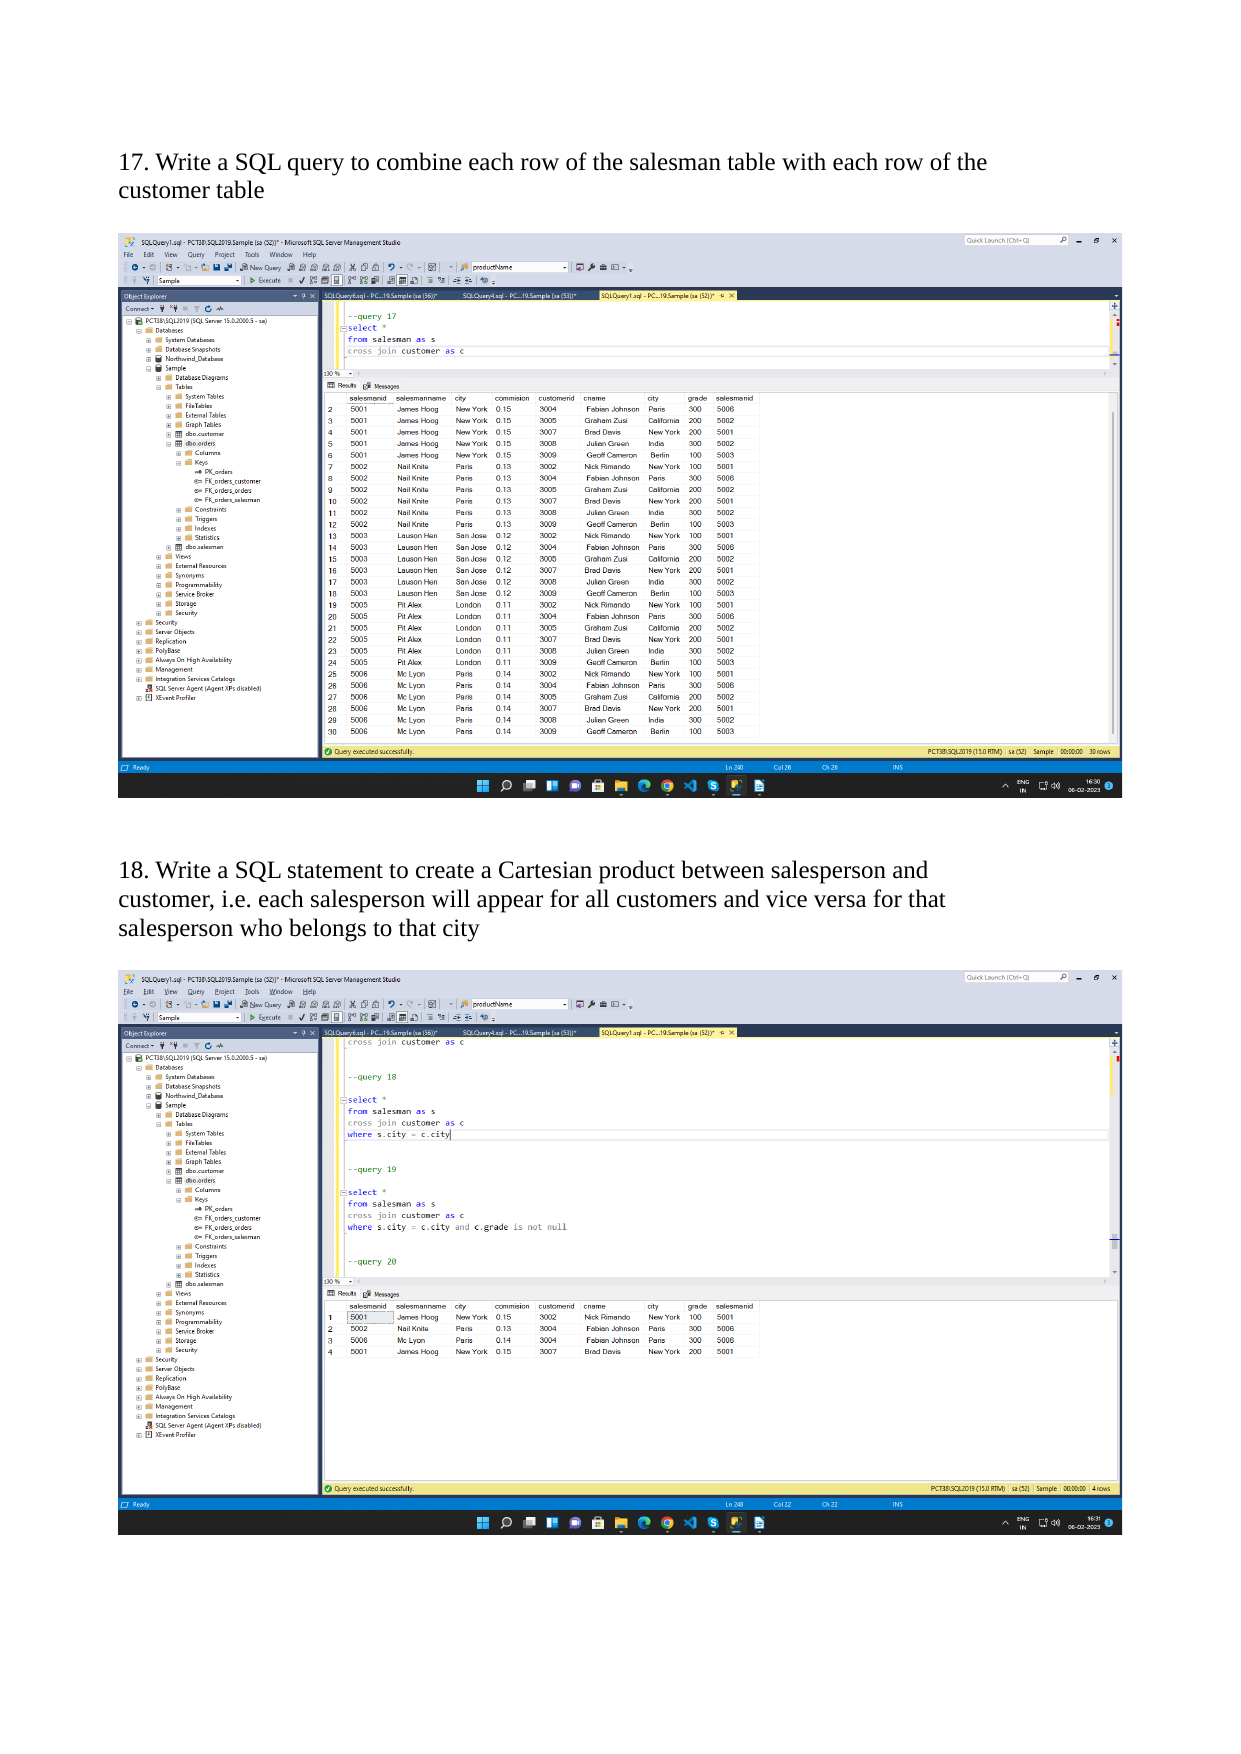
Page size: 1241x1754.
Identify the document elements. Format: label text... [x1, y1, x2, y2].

text 18. Write a SQL statement to create a Cartesian product between salesperson and [118, 855, 1122, 884]
picture [118, 970, 1123, 1535]
picture [118, 233, 1123, 798]
text 17. Write a SQL query to combine each row of the salesman table with each row of the [118, 147, 1122, 176]
text customer table [118, 176, 1122, 204]
text customer, i.e. each salesperson will appear for all customers and vice versa for that [118, 884, 1122, 913]
text salesperson who belongs to that city [118, 913, 1122, 942]
